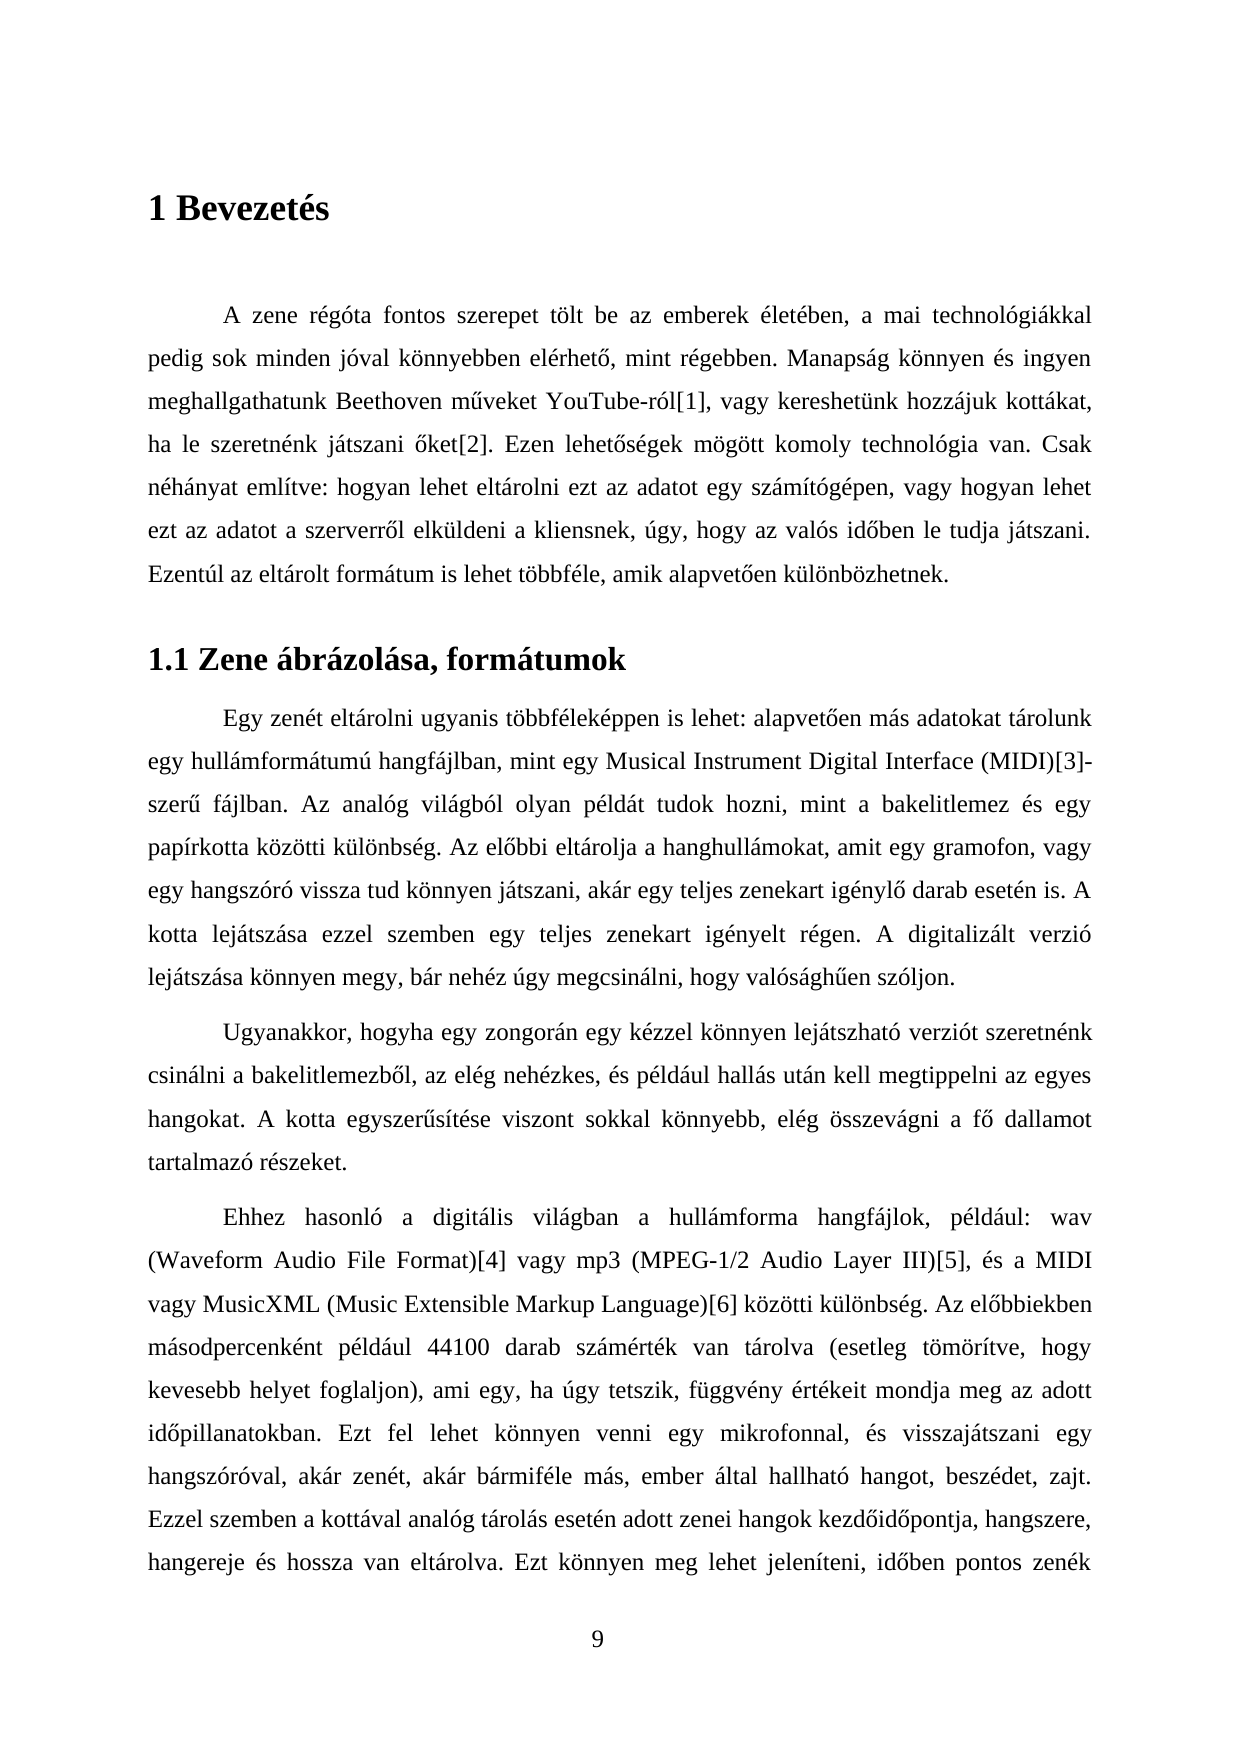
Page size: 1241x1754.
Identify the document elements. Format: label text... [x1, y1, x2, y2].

text Egy zenét eltárolni ugyanis többféleképpen is lehet: alapvetően más adatokat tárolunk egy hullámformátumú hangfájlban, mint egy Musical Instrument Digital Interface (MIDI)[3]-szerű fájlban. Az analóg világból olyan példát tudok hozni, mint a bakelitlemez és egy papírkotta közötti különbség. Az előbbi eltárolja a hanghullámokat, amit egy gramofon, vagy egy hangszóró vissza tud könnyen játszani, akár egy teljes zenekart igénylő darab esetén is. A kotta lejátszása ezzel szemben egy teljes zenekart igényelt régen. A digitalizált verzió lejátszása könnyen megy, bár nehéz úgy megcsinálni, hogy valósághűen szóljon. [148, 703, 1092, 991]
text Ehhez hasonló a digitális világban a hullámforma hangfájlok, például: wav (Waveform Audio File Format)[4] vagy mp3 (MPEG-1/2 Audio Layer III)[5], és a MIDI vagy MusicXML (Music Extensible Markup Language)[6] közötti különbség. Az előbbiekben másodpercenként például 44100 darab számérték van tárolva (esetleg tömörítve, hogy kevesebb helyet foglaljon), ami egy, ha úgy tetszik, függvény értékeit mondja meg az adott időpillanatokban. Ezt fel lehet könnyen venni egy mikrofonnal, és visszajátszani egy hangszóróval, akár zenét, akár bármiféle más, ember által hallható hangot, beszédet, zajt. Ezzel szemben a kottával analóg tárolás esetén adott zenei hangok kezdőidőpontja, hangszere, hangereje és hossza van eltárolva. Ezt könnyen meg lehet jeleníteni, időben pontos zenék [148, 1202, 1092, 1576]
subtitle Bevezetés [148, 185, 1092, 228]
text Ugyanakkor, hogyha egy zongorán egy kézzel könnyen lejátszható verziót szeretnénk csinálni a bakelitlemezből, az elég nehézkes, és például hallás után kell megtippelni az egyes hangokat. A kotta egyszerűsítése viszont sokkal könnyebb, elég összevágni a fő dallamot tartalmazó részeket. [148, 1017, 1092, 1176]
text A zene régóta fontos szerepet tölt be az emberek életében, a mai technológiákkal pedig sok minden jóval könnyebben elérhető, mint régebben. Manapság könnyen és ingyen meghallgathatunk Beethoven műveket YouTube-ról[1], vagy kereshetünk hozzájuk kottákat, ha le szeretnénk játszani őket[2]. Ezen lehetőségek mögött komoly technológia van. Csak néhányat említve: hogyan lehet eltárolni ezt az adatot egy számítógépen, vagy hogyan lehet ezt az adatot a szerverről elküldeni a kliensnek, úgy, hogy az valós időben le tudja játszani. Ezentúl az eltárolt formátum is lehet többféle, amik alapvetően különbözhetnek. [148, 300, 1092, 587]
subtitle Zene ábrázolása, formátumok [148, 639, 1092, 678]
